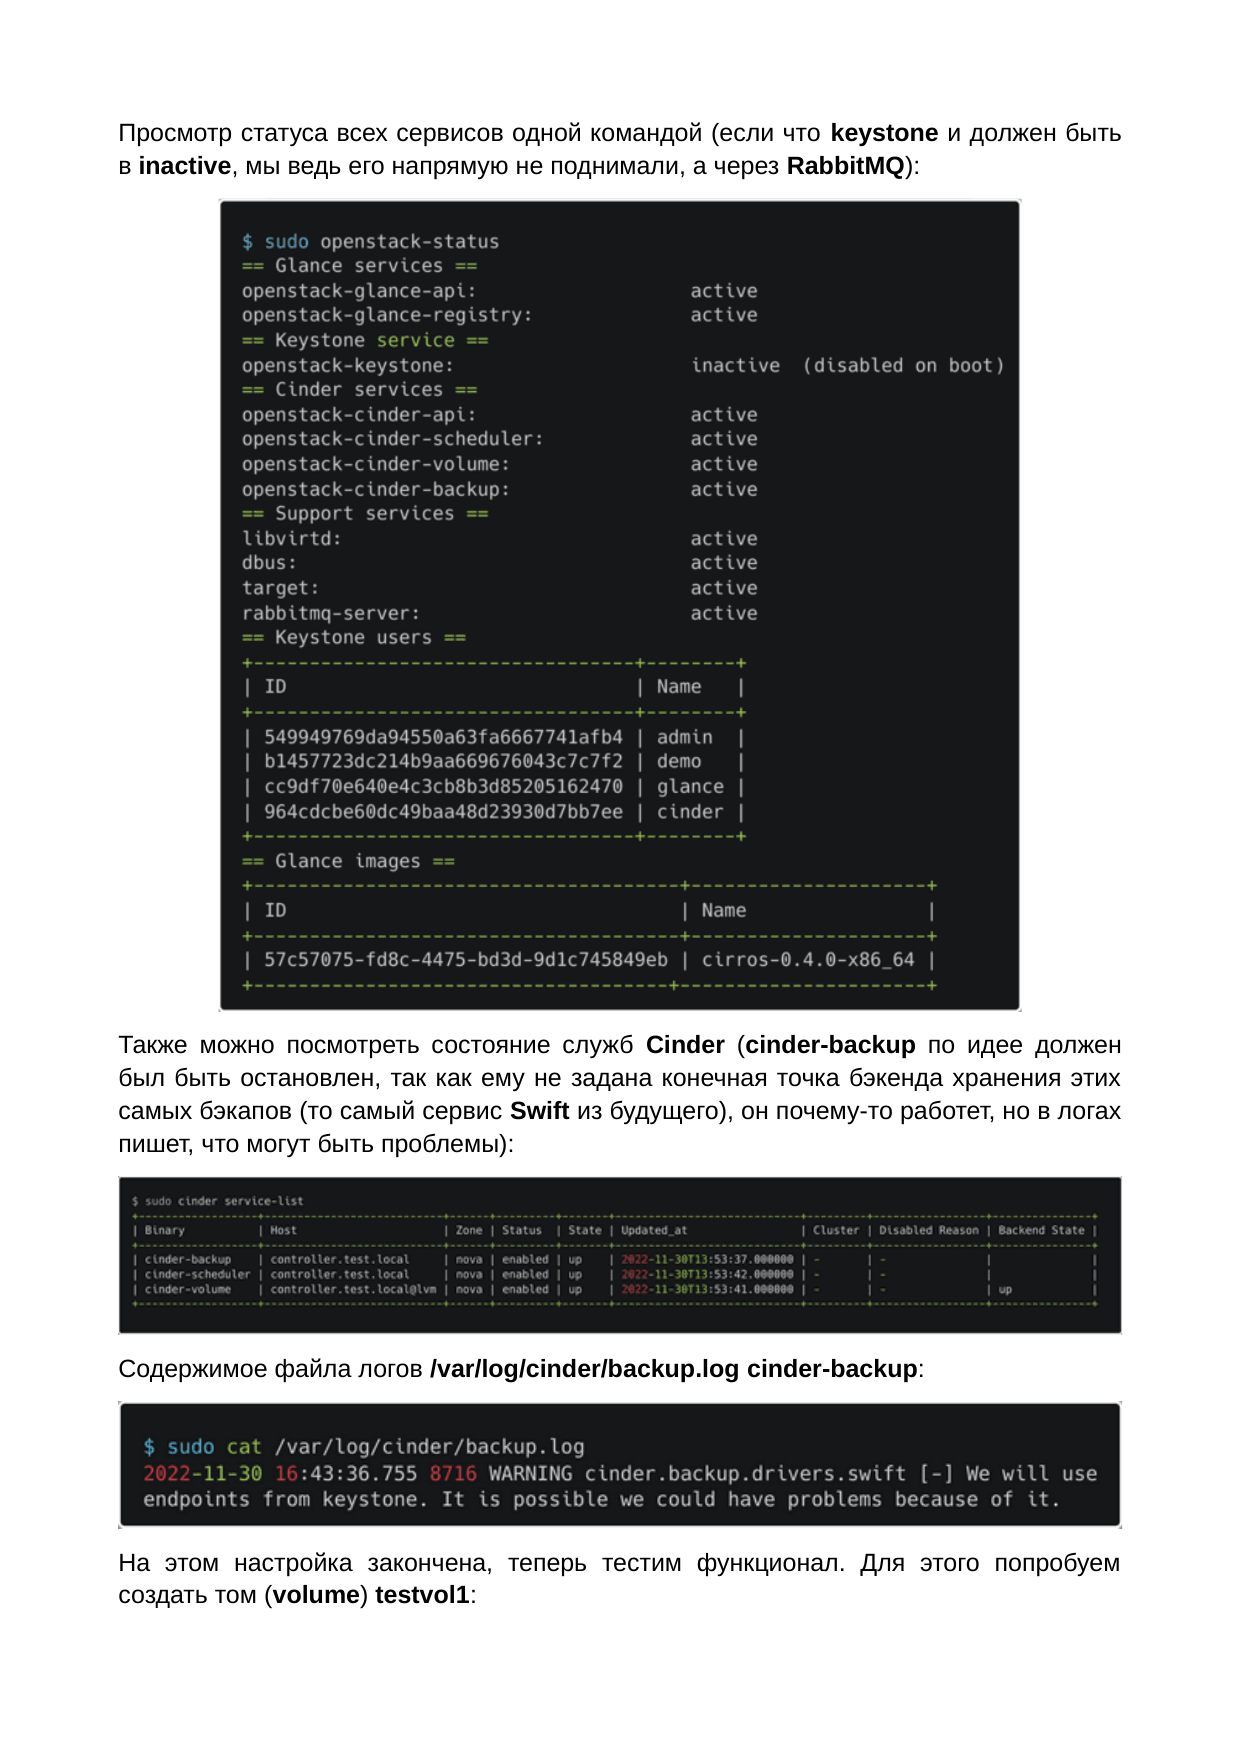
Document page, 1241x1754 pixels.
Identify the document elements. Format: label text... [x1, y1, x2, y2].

text На этом настройка закончена, теперь тестим функционал. Для этого попробуем создать том (volume) testvol1: [118, 1547, 1122, 1609]
picture [118, 1176, 1123, 1335]
picture [118, 1401, 1123, 1529]
picture [218, 198, 1022, 1012]
text Также можно посмотреть состояние служб Cinder (cinder-backup по идее должен был быть оcтановлен, так как ему не задана конечная точка бэкенда хранения этих самых бэкапов (то самый сервис Swift из будущего), он почему-то работет, но в логах пишет, что могут быть проблемы): [118, 1030, 1122, 1158]
text Содержимое файла логов /var/log/cinder/backup.log cinder-backup: [118, 1354, 1122, 1383]
text Просмотр статуса всех сервисов одной командой (если что keystone и должен быть в inactive, мы ведь его напрямую не поднимали, а через RabbitMQ): [118, 118, 1122, 180]
